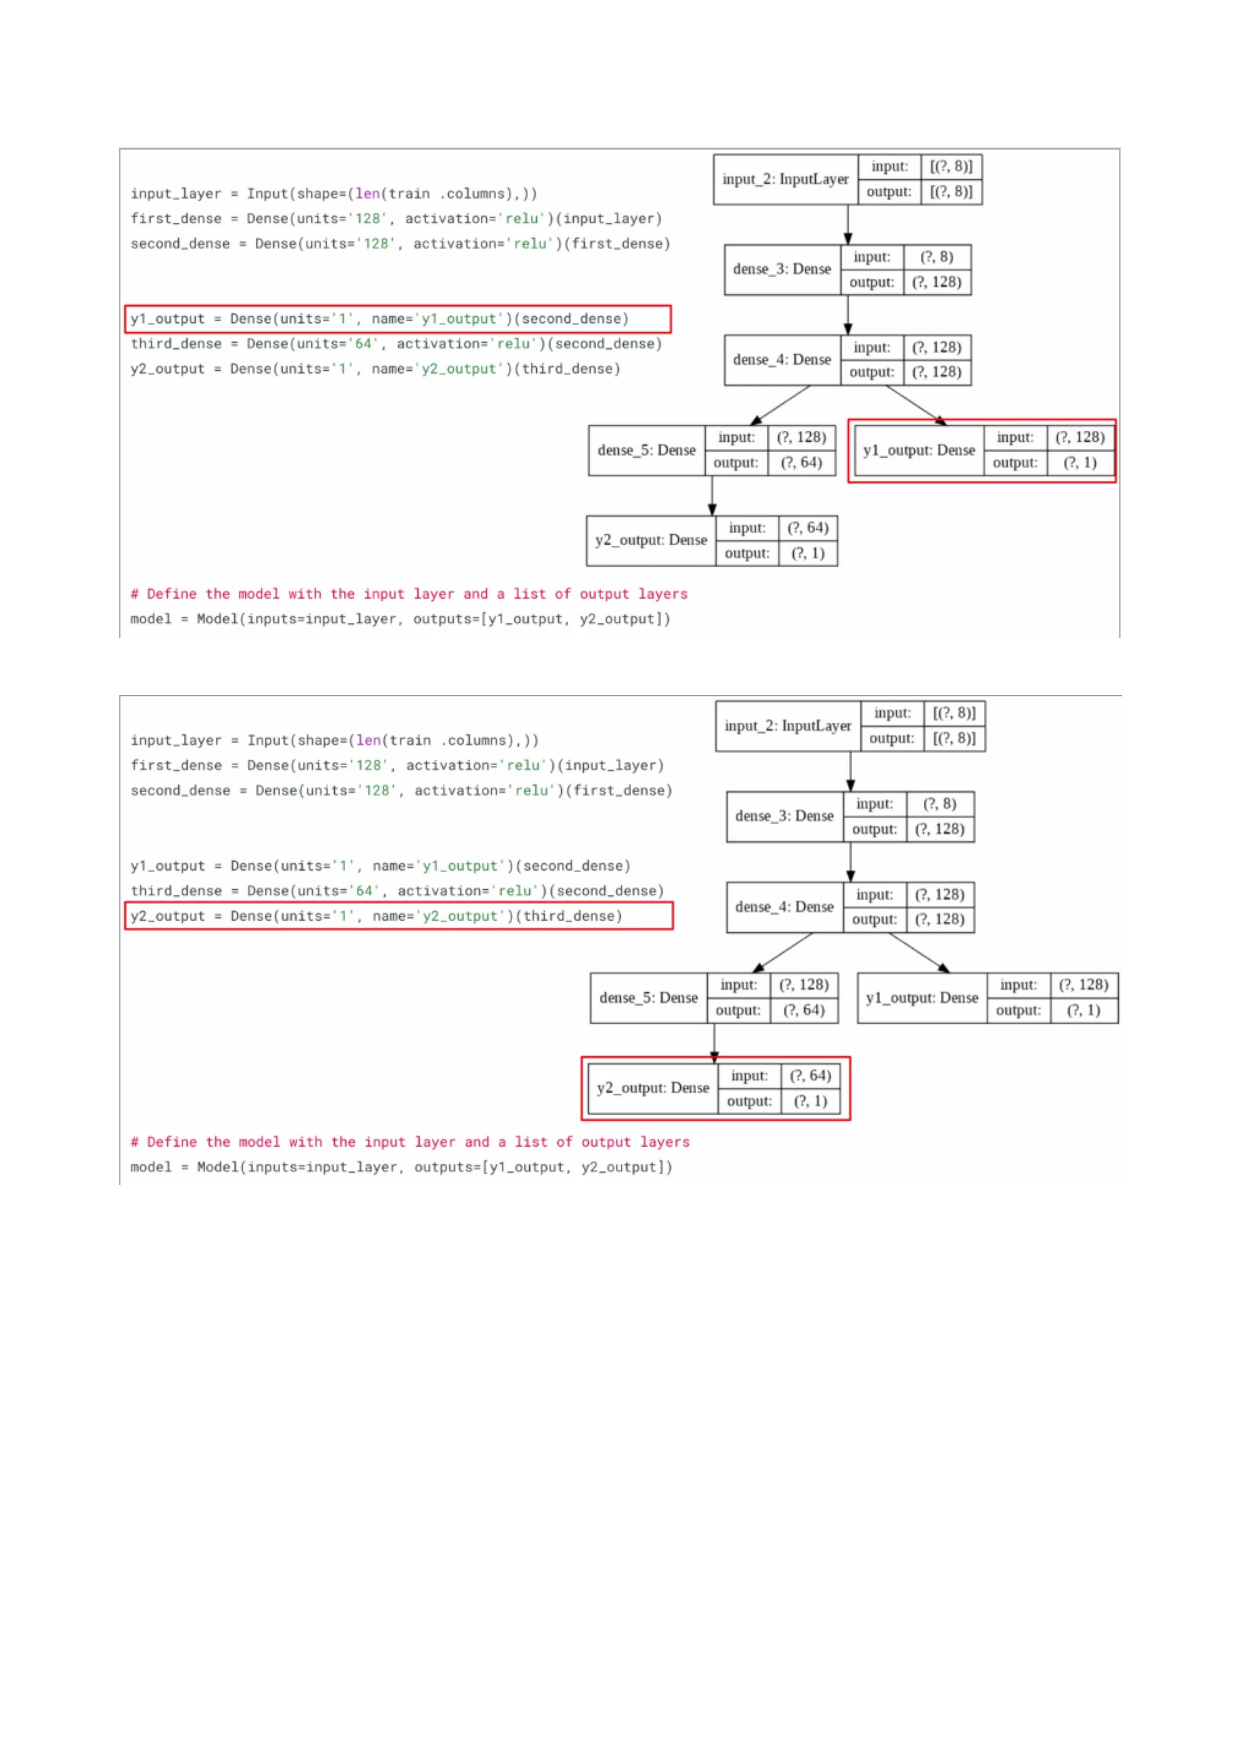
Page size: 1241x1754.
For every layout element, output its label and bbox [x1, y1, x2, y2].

picture [118, 146, 1123, 638]
picture [118, 695, 1123, 1185]
